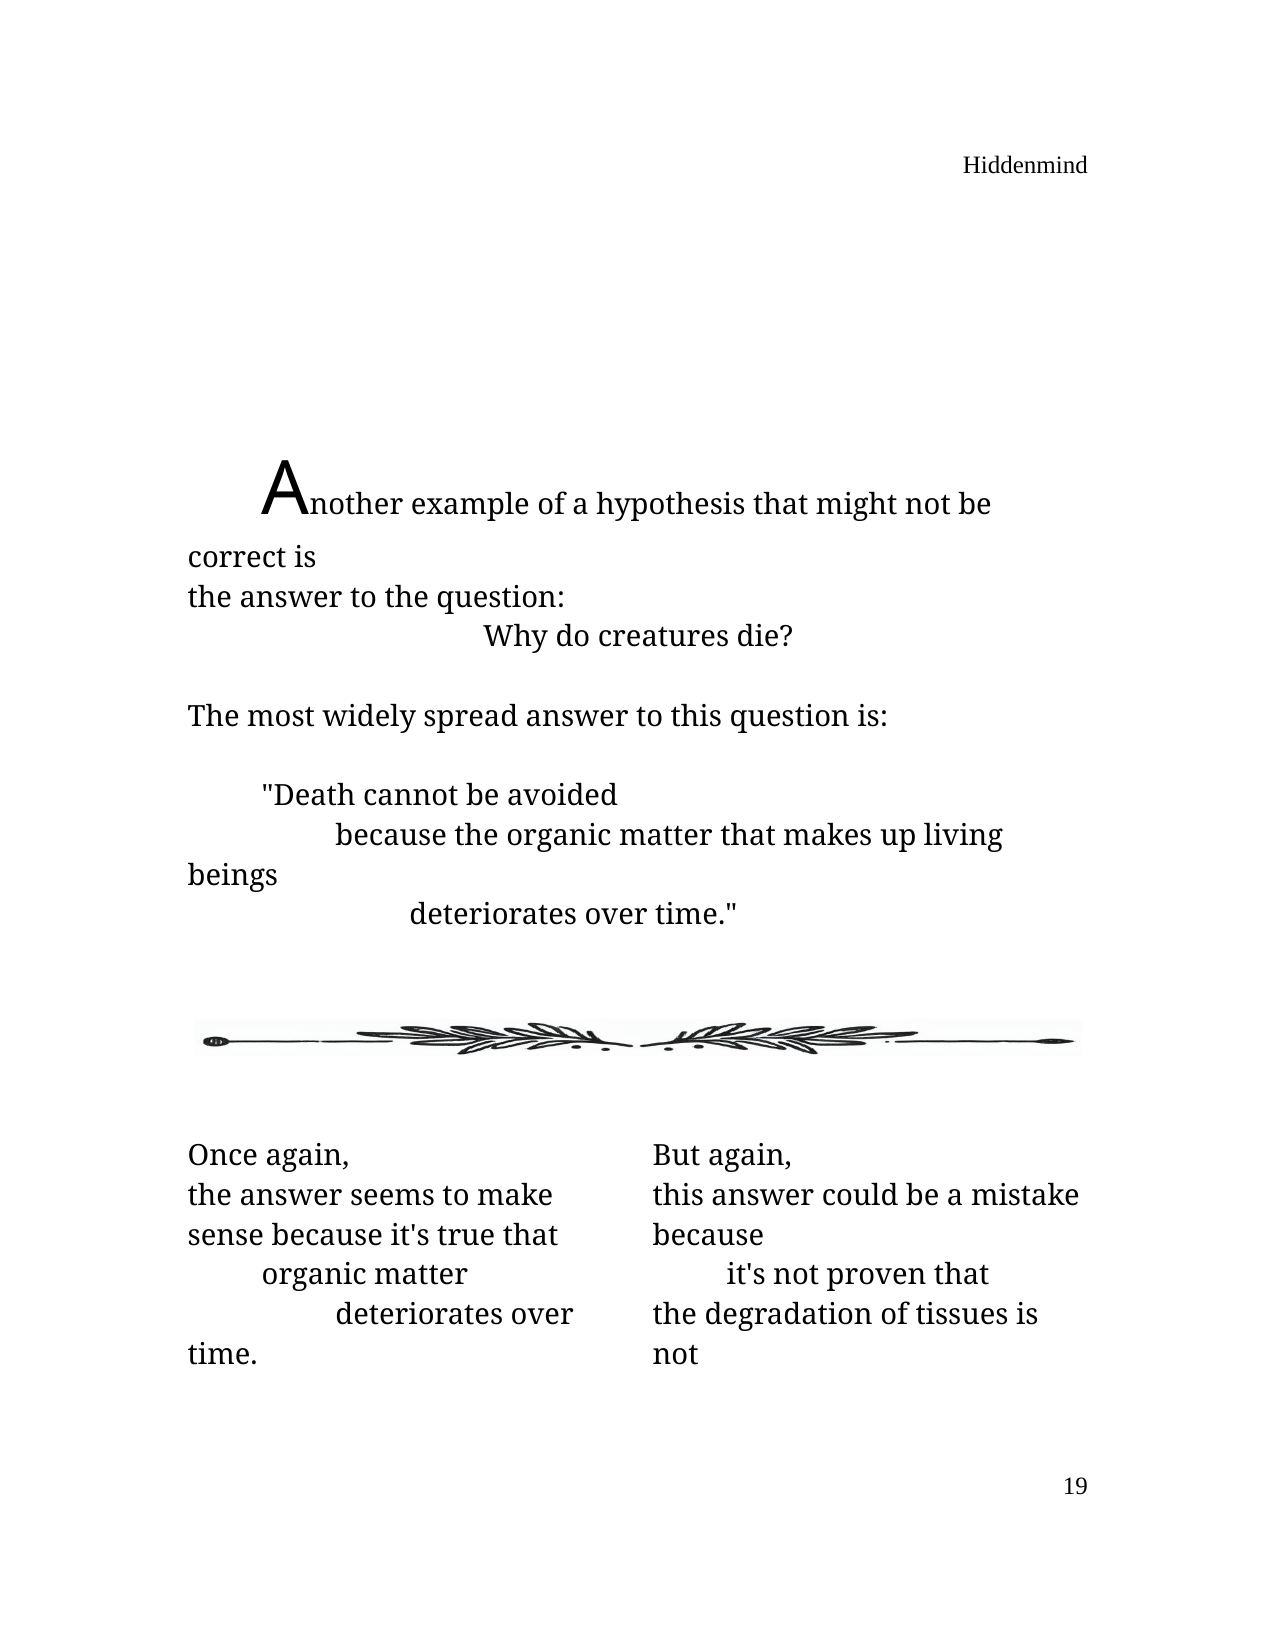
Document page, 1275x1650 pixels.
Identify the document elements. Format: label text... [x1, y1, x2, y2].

text because [652, 1214, 1087, 1254]
text "Death cannot be avoided [187, 774, 1087, 814]
text organic matter [187, 1254, 622, 1293]
text Another example of a hypothesis that might not be correct is [187, 434, 1087, 576]
text the answer seems to make sense because it's true that [187, 1174, 622, 1254]
picture [193, 1019, 1083, 1056]
text The most widely spread answer to this question is: [187, 695, 1087, 735]
text the answer to the question: [187, 576, 1087, 616]
text Once again, [187, 1134, 622, 1174]
text deteriorates over time." [187, 893, 1087, 933]
text it's not proven that [652, 1254, 1087, 1293]
text the degradation of tissues is not [652, 1293, 1087, 1373]
text deteriorates over time. [187, 1293, 622, 1373]
text But again, [652, 1134, 1087, 1174]
text Why do creatures die? [187, 616, 1087, 655]
text because the organic matter that makes up living beings [187, 814, 1087, 893]
text this answer could be a mistake [652, 1174, 1087, 1214]
